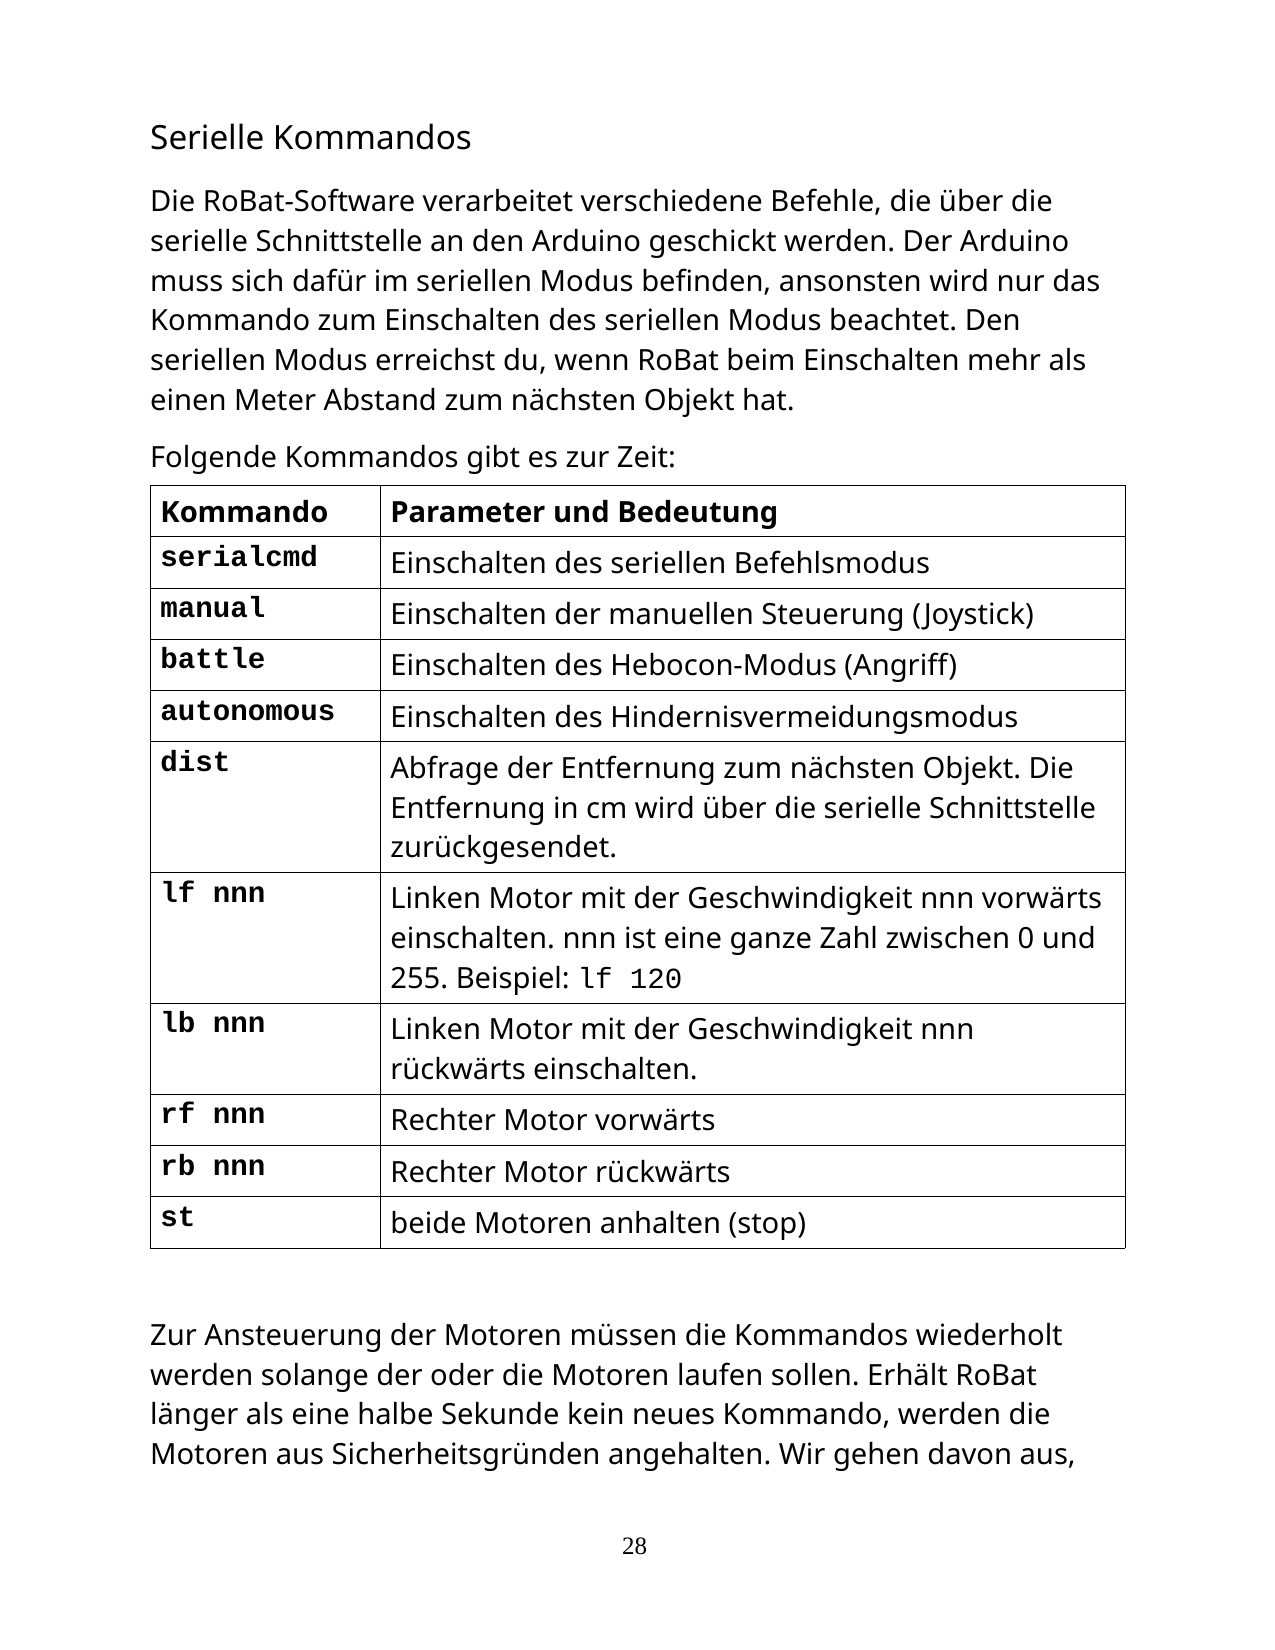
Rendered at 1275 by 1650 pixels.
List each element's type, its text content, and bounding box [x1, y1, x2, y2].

table_cell Abfrage der Entfernung zum nächsten Objekt. Die Entfernung in cm wird über die serielle Schnittstelle zurückgesendet. [381, 742, 1125, 872]
table_cell Einschalten des Hebocon-Modus (Angriff) [381, 640, 1125, 690]
table_cell lb nnn [151, 1004, 380, 1094]
table_cell lf nnn [151, 873, 380, 1003]
table_cell dist [151, 742, 380, 872]
table_cell serialcmd [151, 537, 380, 588]
table_cell st [151, 1197, 380, 1247]
table_cell battle [151, 640, 380, 690]
table_cell beide Motoren anhalten (stop) [381, 1197, 1125, 1247]
table_cell Einschalten der manuellen Steuerung (Joystick) [381, 589, 1125, 639]
text Zur Ansteuerung der Motoren müssen die Kommandos wiederholt werden solange der oder die Motoren laufen sollen. Erhält RoBat länger als eine halbe Sekunde kein neues Kommando, werden die Motoren aus Sicherheitsgründen angehalten. Wir gehen davon aus, [150, 1314, 1125, 1473]
table_cell manual [151, 589, 380, 639]
table_cell Einschalten des seriellen Befehlsmodus [381, 537, 1125, 588]
table_cell autonomous [151, 691, 380, 741]
table_header Parameter und Bedeutung [381, 486, 1125, 536]
text Die RoBat-Software verarbeitet verschiedene Befehle, die über die serielle Schnittstelle an den Arduino geschickt werden. Der Arduino muss sich dafür im seriellen Modus befinden, ansonsten wird nur das Kommando zum Einschalten des seriellen Modus beachtet. Den seriellen Modus erreichst du, wenn RoBat beim Einschalten mehr als einen Meter Abstand zum nächsten Objekt hat. [150, 180, 1125, 418]
table_cell Rechter Motor vorwärts [381, 1095, 1125, 1145]
table_cell Rechter Motor rückwärts [381, 1146, 1125, 1196]
text Folgende Kommandos gibt es zur Zeit: [150, 436, 1125, 476]
table_cell Linken Motor mit der Geschwindigkeit nnn rückwärts einschalten. [381, 1004, 1125, 1094]
table_cell Linken Motor mit der Geschwindigkeit nnn vorwärts einschalten. nnn ist eine ganze Zahl zwischen 0 und 255. Beispiel: lf 120 [381, 873, 1125, 1003]
table_header Kommando [151, 486, 380, 536]
table_cell Einschalten des Hindernisvermeidungsmodus [381, 691, 1125, 741]
table_cell rf nnn [151, 1095, 380, 1145]
subtitle Serielle Kommandos [150, 113, 1125, 159]
table_cell rb nnn [151, 1146, 380, 1196]
